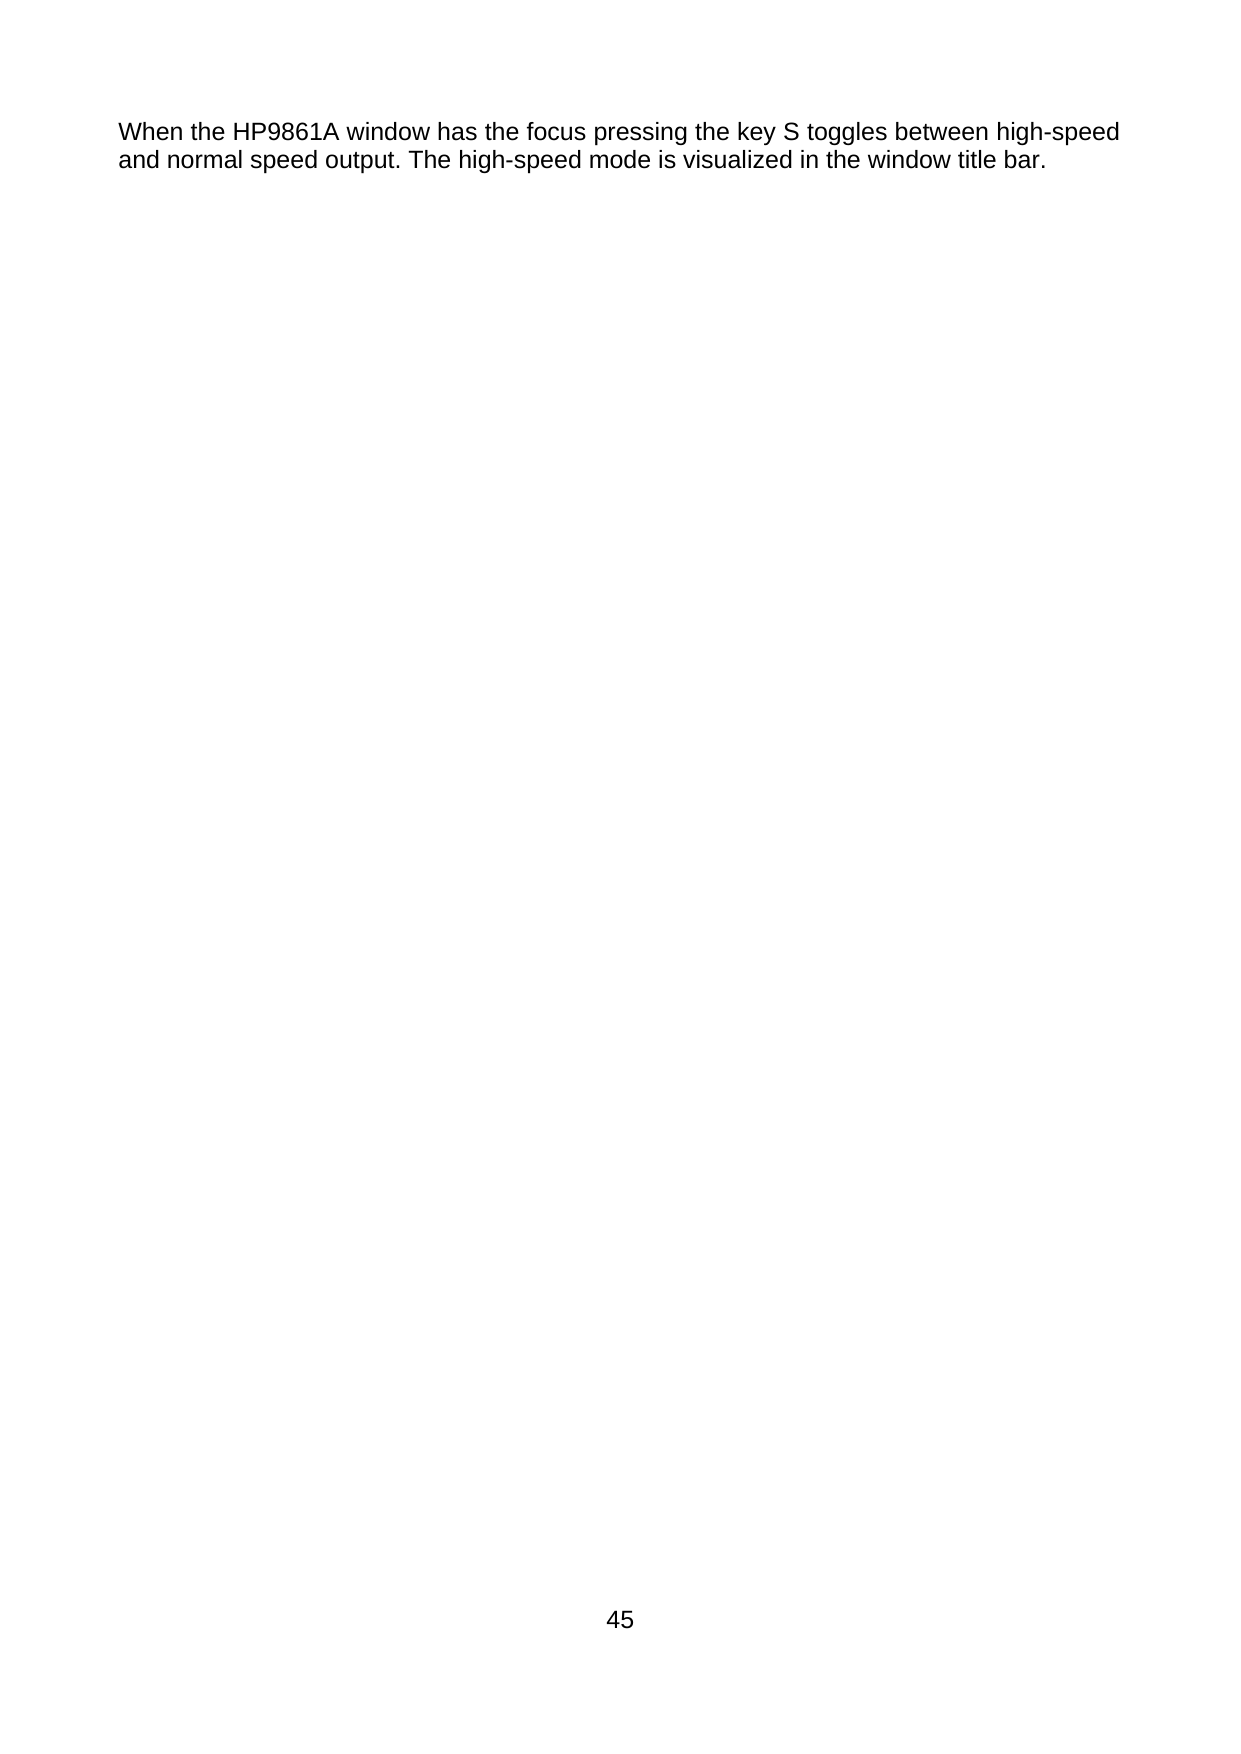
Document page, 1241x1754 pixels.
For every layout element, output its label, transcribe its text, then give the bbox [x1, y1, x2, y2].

text When the HP9861A window has the focus pressing the key S toggles between high-speed and normal speed output. The high-speed mode is visualized in the window title bar. [118, 118, 1122, 174]
